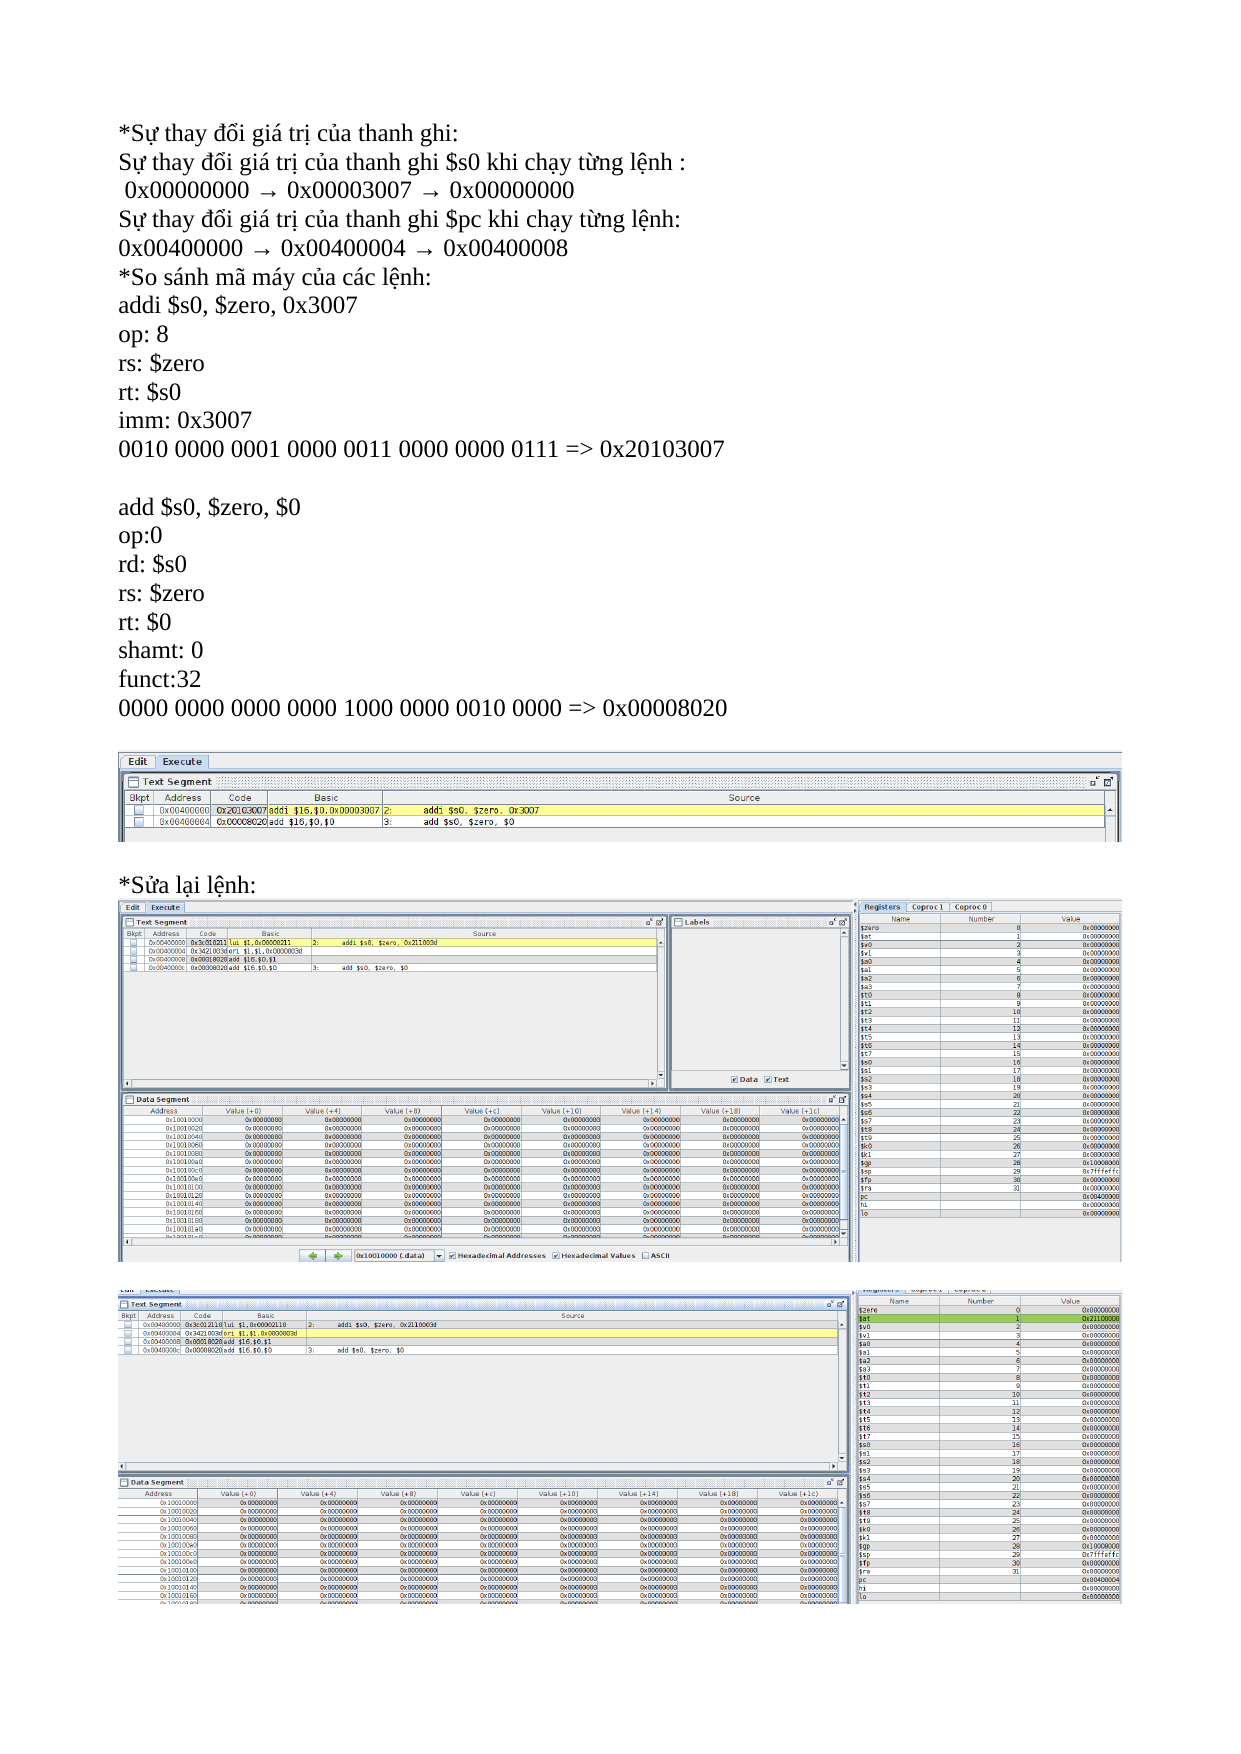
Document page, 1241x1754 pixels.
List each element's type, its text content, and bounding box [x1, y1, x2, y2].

text *So sánh mã máy của các lệnh: [118, 262, 1122, 291]
text imm: 0x3007 [118, 406, 1122, 434]
text addi $s0, $zero, 0x3007 [118, 291, 1122, 319]
text op: 8 [118, 319, 1122, 348]
text 0010 0000 0001 0000 0011 0000 0000 0111 => 0x20103007 [118, 434, 1122, 463]
text add $s0, $zero, $0 [118, 492, 1122, 521]
picture [118, 898, 1123, 1262]
text rs: $zero [118, 578, 1122, 607]
text op:0 [118, 521, 1122, 549]
text Sự thay đổi giá trị của thanh ghi $pc khi chạy từng lệnh: [118, 204, 1122, 233]
picture [118, 750, 1123, 842]
text 0000 0000 0000 0000 1000 0000 0010 0000 => 0x00008020 [118, 693, 1122, 722]
text rt: $s0 [118, 377, 1122, 406]
text funct:32 [118, 664, 1122, 693]
text 0x00400000 → 0x00400004 → 0x00400008 [118, 233, 1122, 262]
text Sự thay đổi giá trị của thanh ghi $s0 khi chạy từng lệnh : [118, 147, 1122, 176]
picture [118, 1290, 1123, 1604]
text 0x00000000 → 0x00003007 → 0x00000000 [118, 176, 1122, 204]
text rd: $s0 [118, 549, 1122, 578]
text *Sự thay đổi giá trị của thanh ghi: [118, 118, 1122, 147]
text *Sửa lại lệnh: [118, 870, 1122, 898]
text rs: $zero [118, 348, 1122, 377]
text shamt: 0 [118, 636, 1122, 664]
text rt: $0 [118, 607, 1122, 636]
